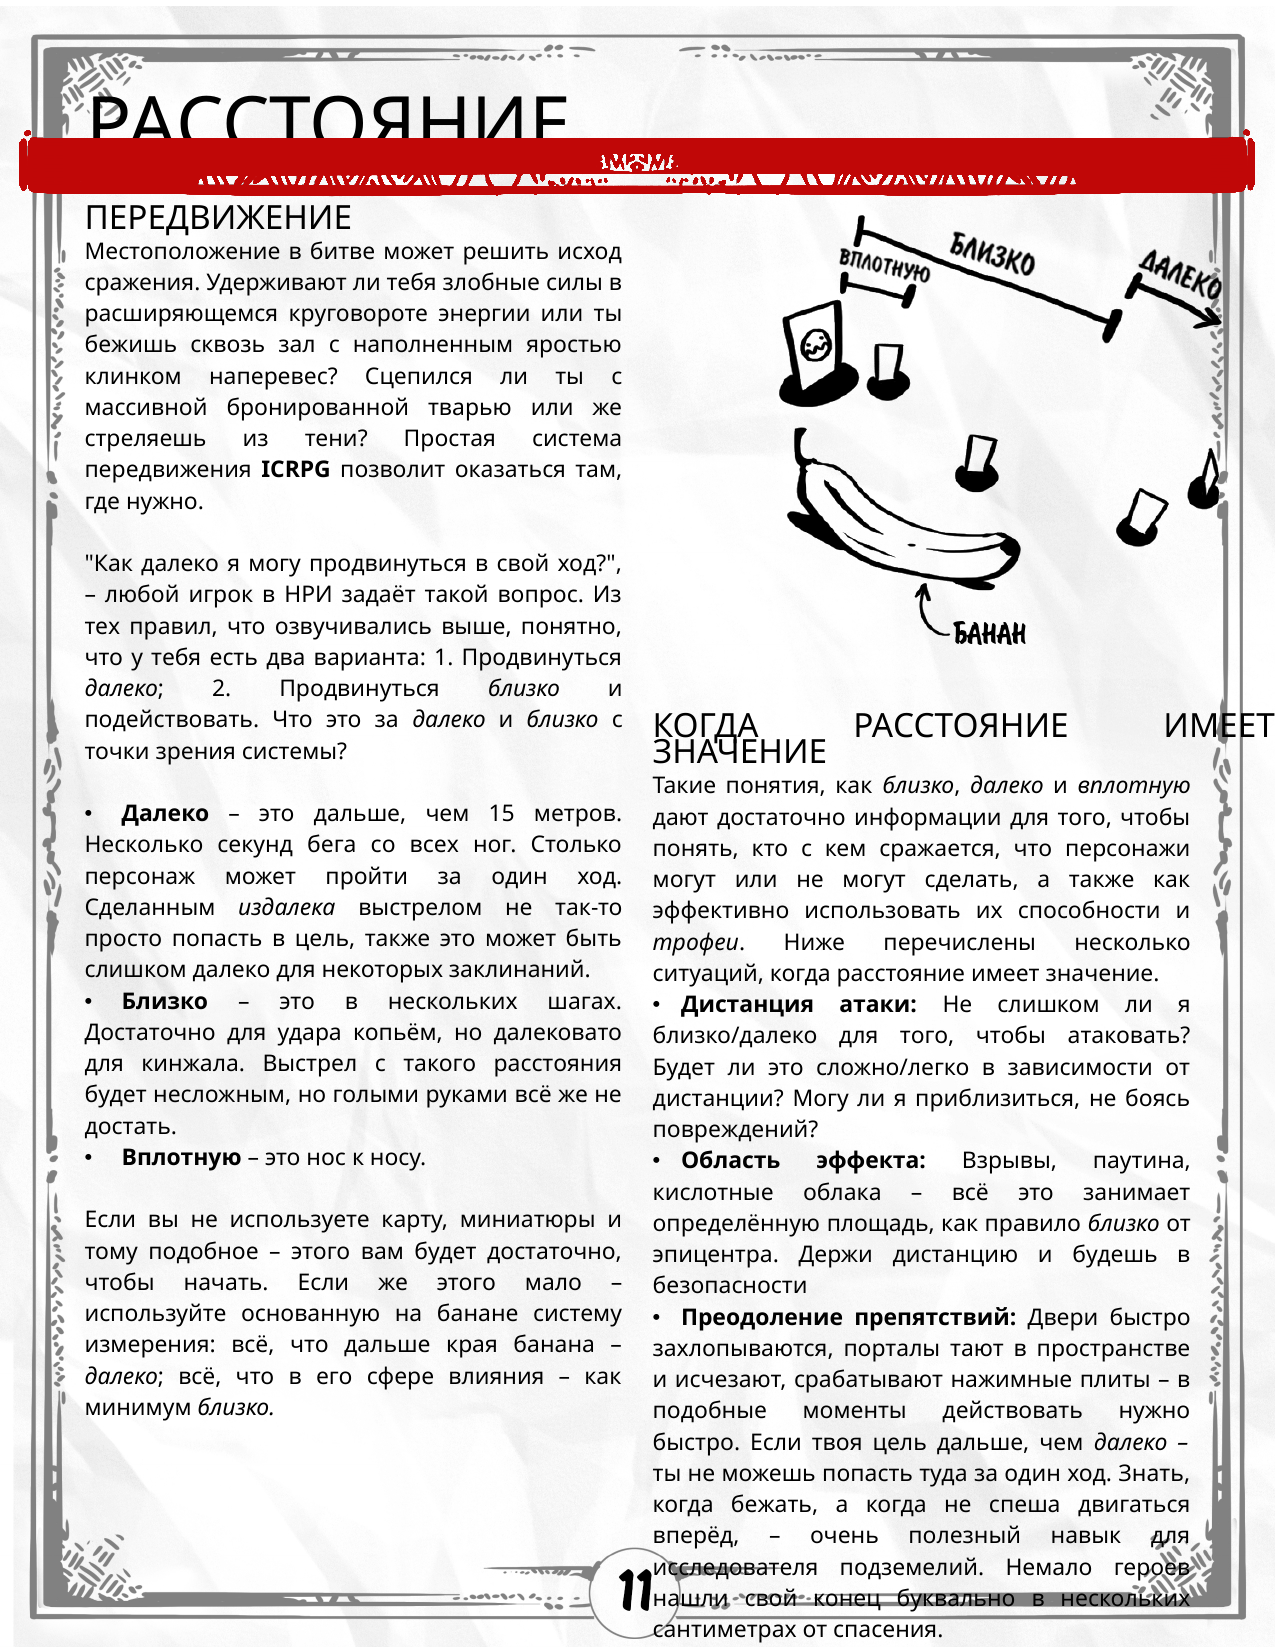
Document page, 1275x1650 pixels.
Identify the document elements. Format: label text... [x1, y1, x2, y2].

list Область эффекта: Взрывы, паутина, кислотные облака – всё это занимает определённую площадь, как правило близко от эпицентра. Держи дистанцию и будешь в безопасности [652, 1144, 1191, 1301]
text "Как далеко я могу продвинуться в свой ход?", – любой игрок в НРИ задаёт такой вопрос. Из тех правил, что озвучивались выше, понятно, что у тебя есть два варианта: 1. Продвинуться далеко; 2. Продвинуться близко и подействовать. Что это за далеко и близко с точки зрения системы? [84, 547, 622, 766]
list Далеко – это дальше, чем 15 метров. Несколько секунд бега со всех ног. Столько персонаж может пройти за один ход. Сделанным издалека выстрелом не так-то просто попасть в цель, также это может быть слишком далеко для некоторых заклинаний. [84, 797, 622, 985]
list Преодоление препятствий: Двери быстро захлопываются, порталы тают в пространстве и исчезают, срабатывают нажимные плиты – в подобные моменты действовать нужно быстро. Если твоя цель дальше, чем далеко – ты не можешь попасть туда за один ход. Знать, когда бежать, а когда не спеша двигаться вперёд, – очень полезный навык для исследователя подземелий. Немало героев нашли свой конец буквально в нескольких сантиметрах от спасения. [652, 1301, 1191, 1644]
text Такие понятия, как близко, далеко и вплотную дают достаточно информации для того, чтобы понять, кто с кем сражается, что персонажи могут или не могут сделать, а также как эффективно использовать их способности и трофеи. Ниже перечислены несколько ситуаций, когда расстояние имеет значение. [652, 769, 1191, 988]
list Дистанция атаки: Не слишком ли я близко/далеко для того, чтобы атаковать? Будет ли это сложно/легко в зависимости от дистанции? Могу ли я приблизиться, не боясь повреждений? [652, 988, 1191, 1144]
subtitle КОГДА РАССТОЯНИЕ ИМЕЕТ ЗНАЧЕНИЕ [652, 715, 1275, 769]
picture [0, 6, 1275, 1647]
list Вплотную – это нос к носу. [84, 1141, 622, 1172]
subtitle ПЕРЕДВИЖЕНИЕ [84, 208, 174, 235]
list Близко – это в нескольких шагах. Достаточно для удара копьём, но далековато для кинжала. Выстрел с такого расстояния будет несложным, но голыми руками всё же не достать. [84, 985, 622, 1141]
text Местоположение в битве может решить исход сражения. Удерживают ли тебя злобные силы в расширяющемся круговороте энергии или ты бежишь сквозь зал с наполненным яростью клинком наперевес? Сцепился ли ты с массивной бронированной тварью или же стреляешь из тени? Простая система передвижения ICRPG позволит оказаться там, где нужно. [84, 235, 622, 516]
text Если вы не используете карту, миниатюры и тому подобное – этого вам будет достаточно, чтобы начать. Если же этого мало – используйте основанную на банане систему измерения: всё, что дальше края банана – далеко; всё, что в его сфере влияния – как минимум близко. [84, 1203, 622, 1422]
subtitle ПЕРЕДВИЖЕНИЕ [185, 208, 622, 235]
